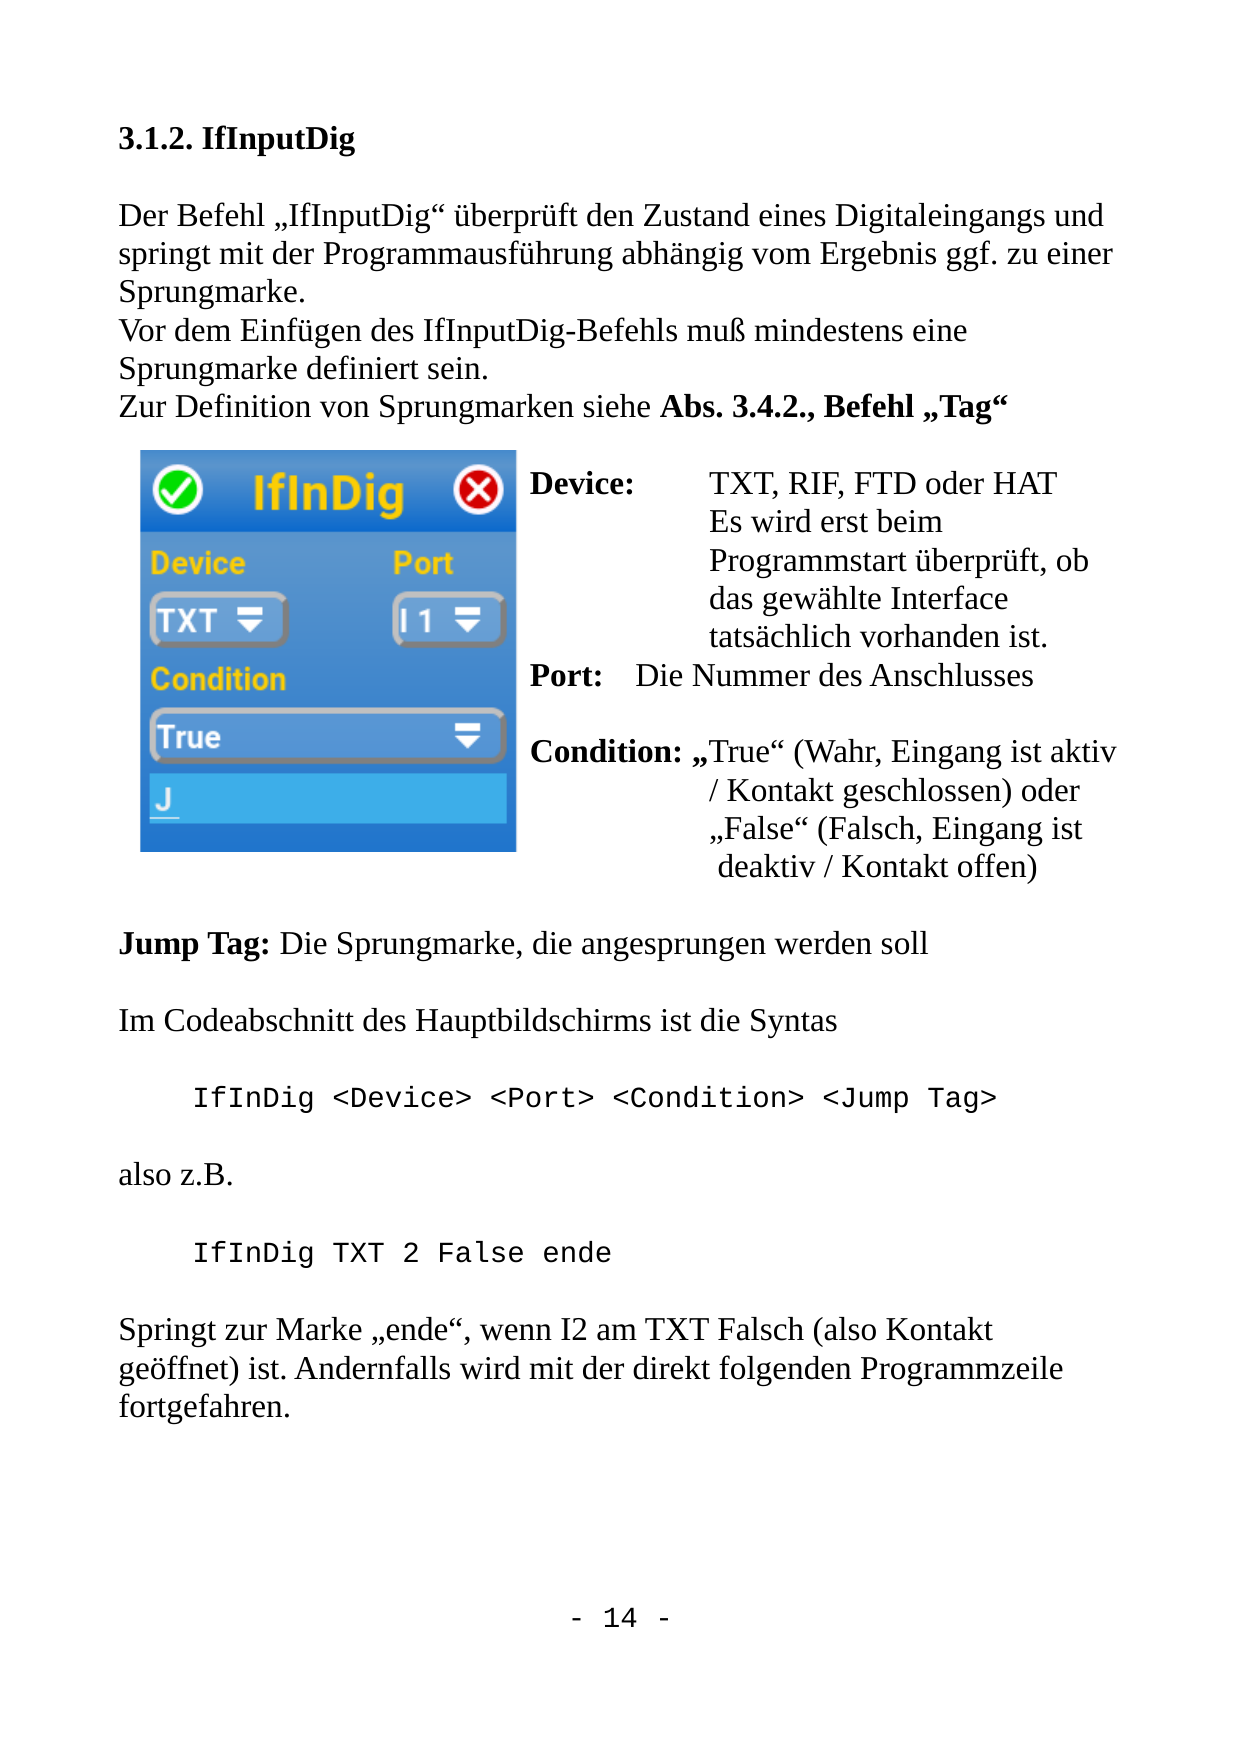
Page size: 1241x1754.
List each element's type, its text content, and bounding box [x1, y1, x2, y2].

text IfInDig TXT 2 False ende [118, 1231, 1122, 1271]
text Springt zur Marke „ende“, wenn I2 am TXT Falsch (also Kontakt geöffnet) ist. Andernfalls wird mit der direkt folgenden Programmzeile fortgefahren. [118, 1309, 1122, 1424]
text [118, 463, 139, 501]
text Vor dem Einfügen des IfInputDig-Befehls muß mindestens eine Sprungmarke definiert sein. [118, 310, 1122, 386]
text also z.B. [118, 1155, 1122, 1193]
text Zur Definition von Sprungmarken siehe Abs. 3.4.2., Befehl „Tag“ [118, 386, 1122, 425]
text IfInDig <Device> <Port> <Condition> <Jump Tag> [118, 1076, 1122, 1116]
text [118, 501, 139, 655]
text Jump Tag: Die Sprungmarke, die angesprungen werden soll [118, 923, 1122, 961]
text Port: Die Nummer des Anschlusses [518, 655, 1122, 693]
text Der Befehl „IfInputDig“ überprüft den Zustand eines Digitaleingangs und springt mit der Programmausführung abhängig vom Ergebnis ggf. zu einer Sprungmarke. [118, 195, 1122, 310]
picture [139, 450, 518, 852]
text 3.1.2. IfInputDig [118, 118, 1122, 156]
text Condition: „True“ (Wahr, Eingang ist aktiv / Kontakt geschlossen) oder „False“ (Falsch, Eingang ist deaktiv / Kontakt offen) [118, 731, 1122, 885]
text Im Codeabschnitt des Hauptbildschirms ist die Syntas [118, 1000, 1122, 1038]
text [118, 655, 139, 693]
text Device: TXT, RIF, FTD oder HAT [518, 463, 1122, 501]
text Es wird erst beim Programmstart überprüft, ob das gewählte Interface tatsächlich vorhanden ist. [518, 501, 1122, 655]
